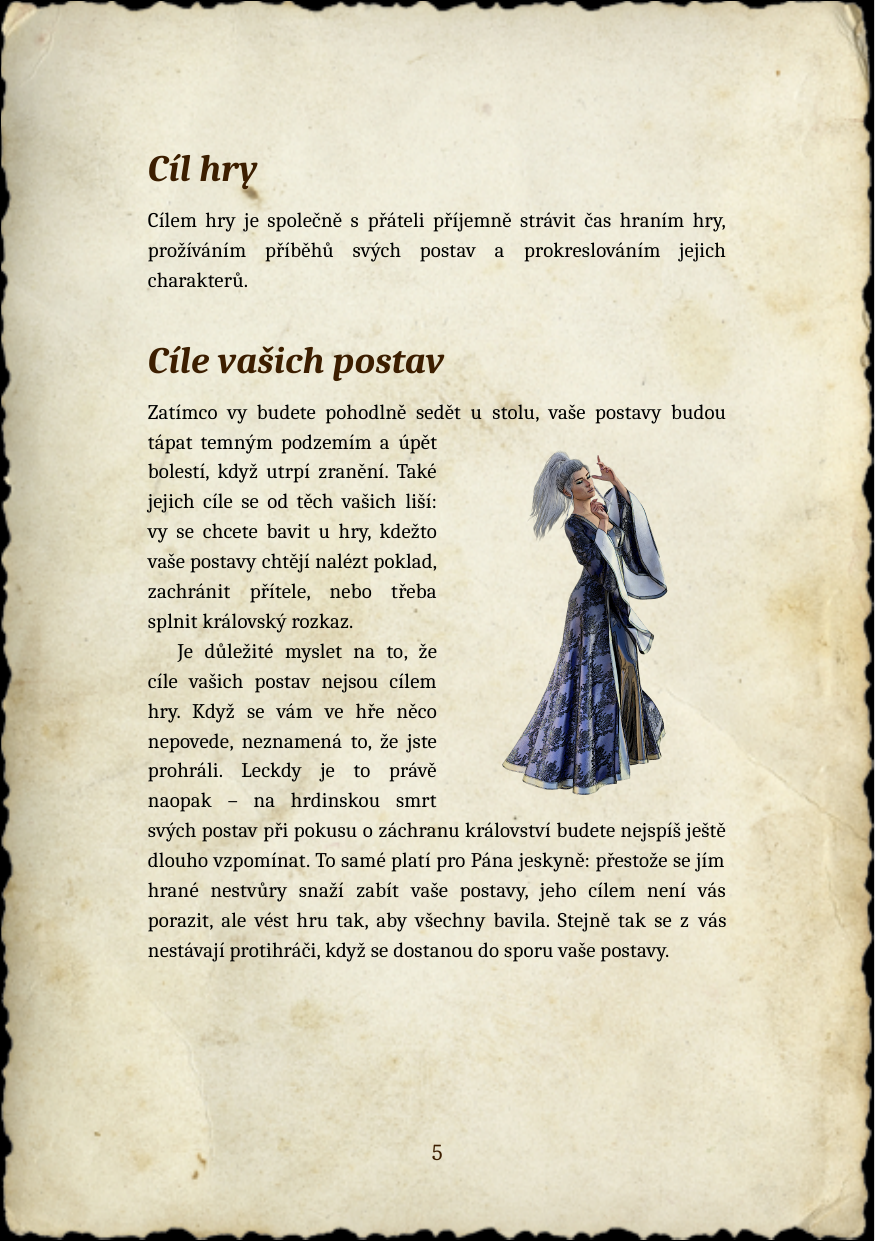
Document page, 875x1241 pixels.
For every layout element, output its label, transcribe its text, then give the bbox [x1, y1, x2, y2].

picture [1, 1, 874, 1240]
subtitle Cíl hry [148, 148, 726, 191]
subtitle Cíle vašich postav [148, 339, 726, 383]
text Zatímco vy budete pohodlně sedět u⁠ stolu, vaše postavy budou tápat temným podzemím a⁠ úpět bolestí, když utrpí zranění. Také jejich cíle se od těch vašich liší: vy se chcete bavit u⁠ hry, kdežto vaše postavy chtějí nalézt poklad, zachránit přítele, nebo třeba splnit královský rozkaz. Je důležité myslet na to, že cíle vašich postav nejsou cílem hry. Když se vám ve hře něco nepovede, neznamená to, že jste prohráli. Leckdy je to právě naopak – na hrdinskou smrt svých postav při pokusu o⁠ záchranu království budete nejspíš ještě dlouho vzpomínat. To samé platí pro Pána jeskyně: přestože se jím hrané nestvůry snaží zabít vaše postavy, jeho cílem není vás porazit, ale vést hru tak, aby všechny bavila. Stejně tak se z⁠ vás nestávají protihráči, když se dostanou do sporu vaše postavy. [148, 400, 726, 962]
text Cílem hry je společně s⁠ přáteli příjemně strávit čas hraním hry, prožíváním příběhů svých postav a⁠ prokreslováním jejich charakterů. [148, 208, 726, 292]
